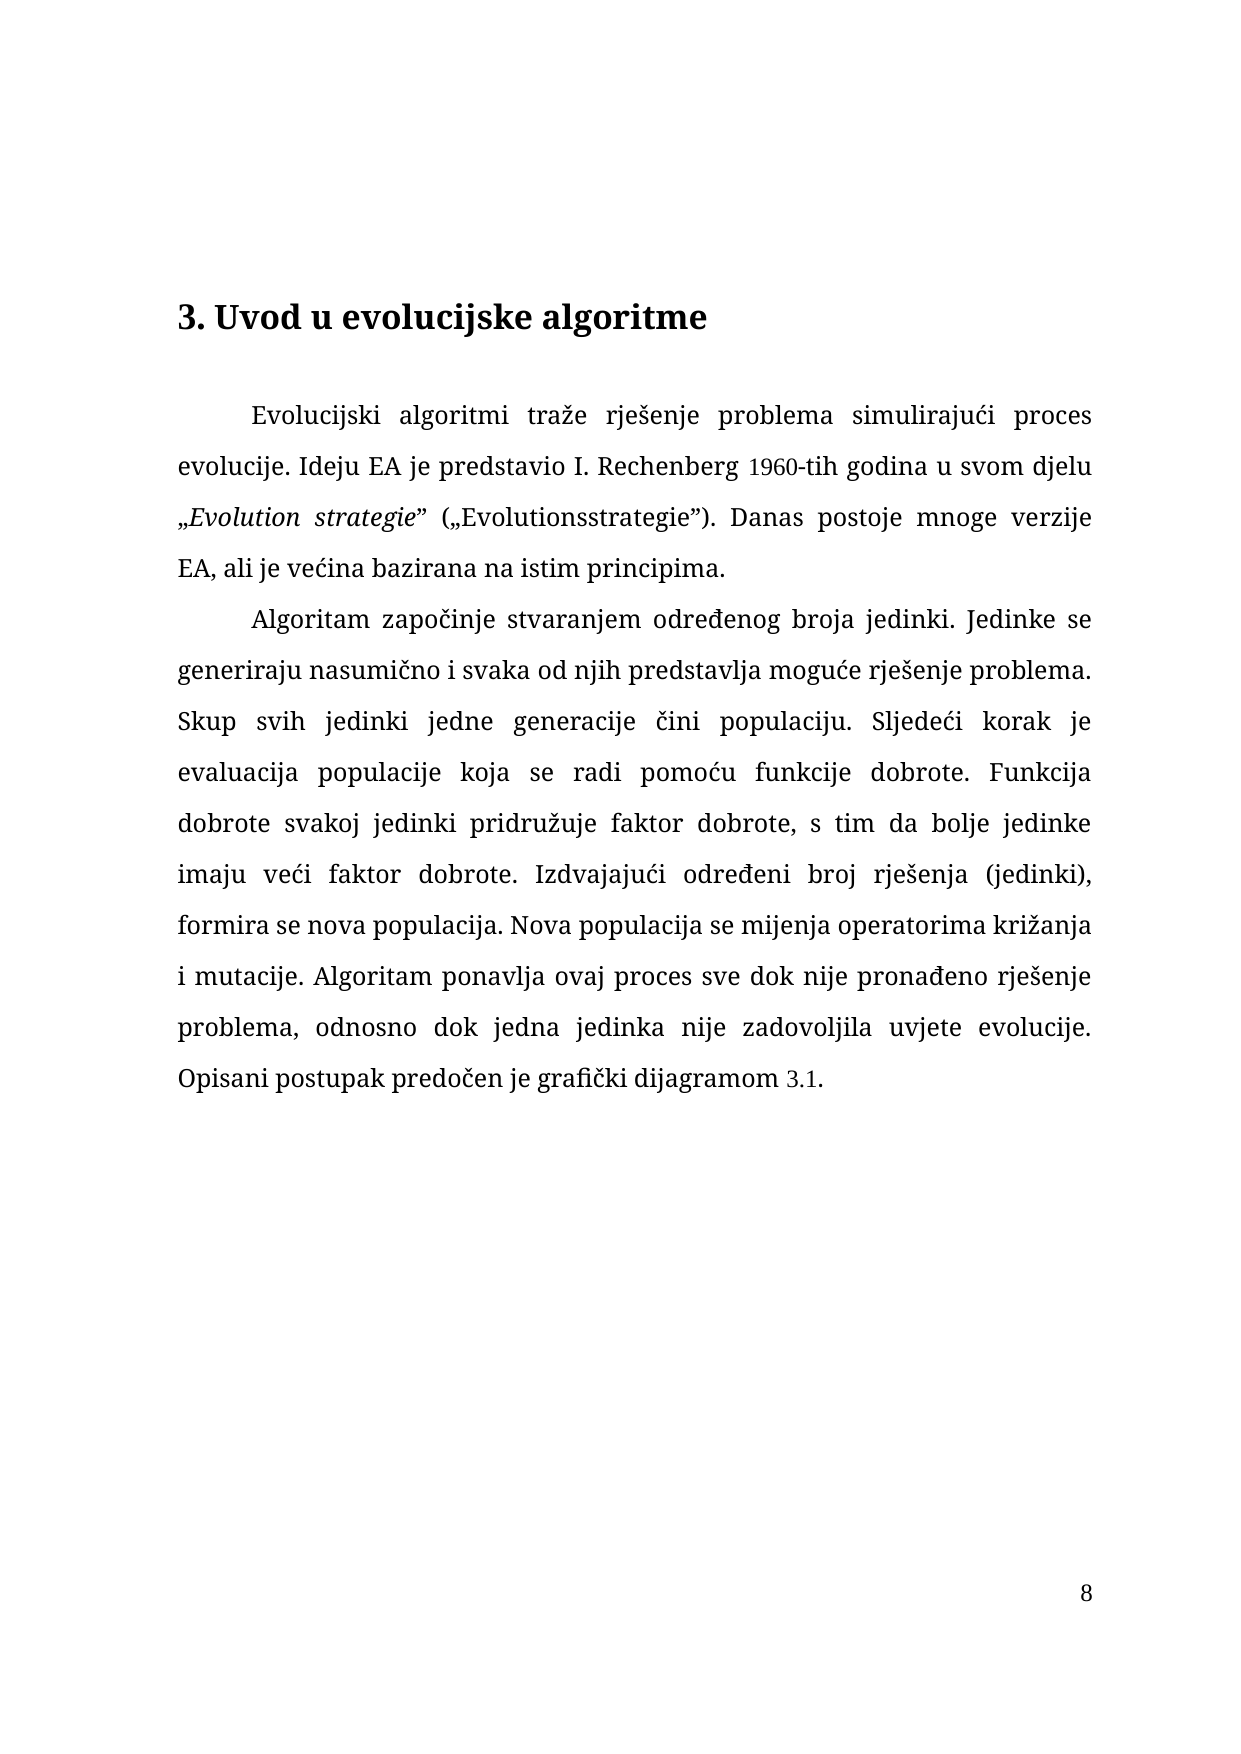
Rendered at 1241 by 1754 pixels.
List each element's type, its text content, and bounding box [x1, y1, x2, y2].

subtitle 3. Uvod u evolucijske algoritme [177, 293, 1093, 339]
text Algoritam započinje stvaranjem određenog broja jedinki. Jedinke se generiraju nasumično i svaka od njih predstavlja moguće rješenje problema. Skup svih jedinki jedne generacije čini populaciju. Sljedeći korak je evaluacija populacije koja se radi pomoću funkcije dobrote. Funkcija dobrote svakoj jedinki pridružuje faktor dobrote, s tim da bolje jedinke imaju veći faktor dobrote. Izdvajajući određeni broj rješenja (jedinki), formira se nova populacija. Nova populacija se mijenja operatorima križanja i mutacije. Algoritam ponavlja ovaj proces sve dok nije pronađeno rješenje problema, odnosno dok jedna jedinka nije zadovoljila uvjete evolucije. Opisani postupak predočen je grafički dijagramom 3.1. [177, 602, 1093, 1095]
text Evolucijski algoritmi traže rješenje problema simulirajući proces evolucije. Ideju EA je predstavio I. Rechenberg 1960-tih godina u svom djelu „Evolution strategie” („Evolutionsstrategie”). Danas postoje mnoge verzije EA, ali je većina bazirana na istim principima. [177, 397, 1093, 584]
